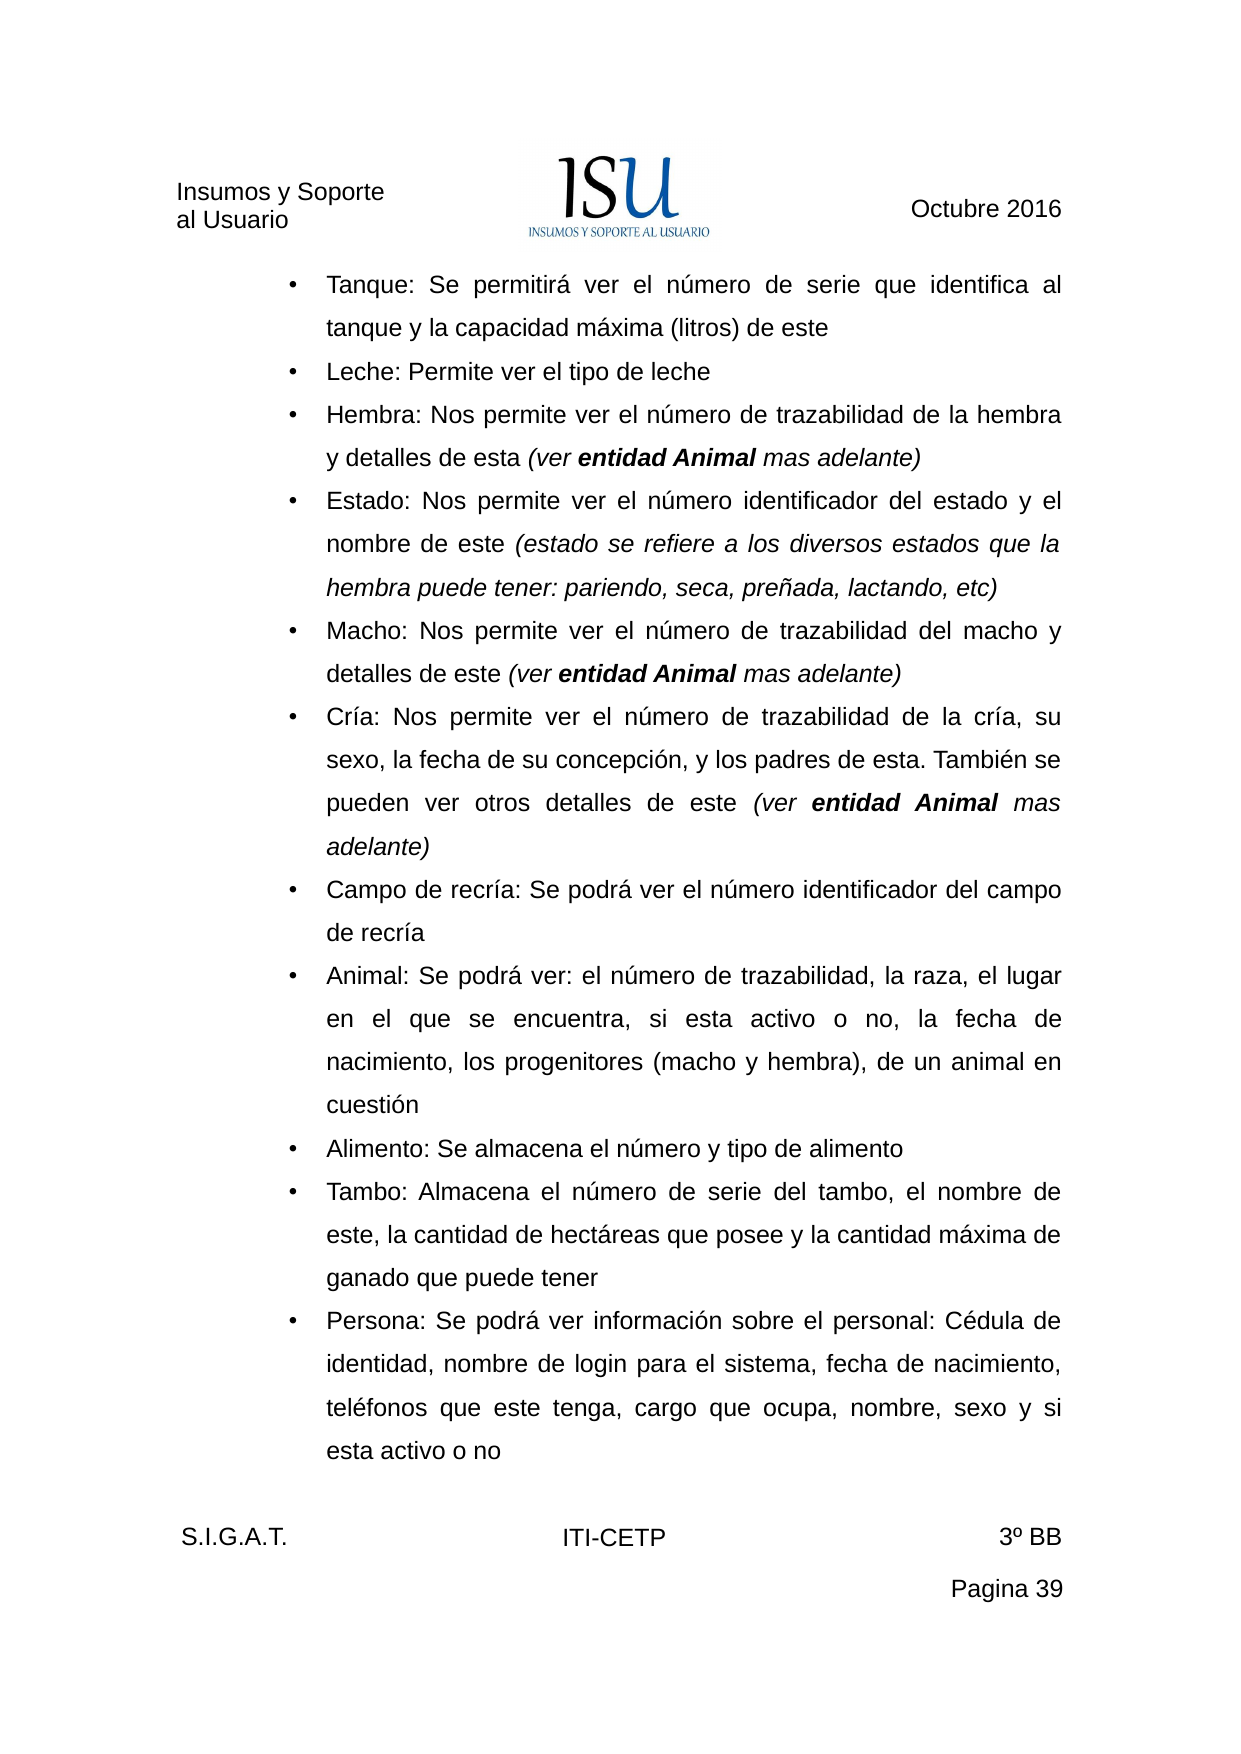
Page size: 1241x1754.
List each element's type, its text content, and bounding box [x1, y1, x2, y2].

list Cría: Nos permite ver el número de trazabilidad de la cría, su sexo, la fecha de su concepción, y los padres de esta. También se pueden ver otros detalles de este (ver entidad Animal mas adelante) [288, 702, 1063, 860]
picture [517, 138, 723, 252]
list Estado: Nos permite ver el número identificador del estado y el nombre de este (estado se refiere a los diversos estados que la hembra puede tener: pariendo, seca, preñada, lactando, etc) [288, 486, 1063, 601]
list Alimento: Se almacena el número y tipo de alimento [288, 1133, 1063, 1162]
list Tambo: Almacena el número de serie del tambo, el nombre de este, la cantidad de hectáreas que posee y la cantidad máxima de ganado que puede tener [288, 1177, 1063, 1292]
list Persona: Se podrá ver información sobre el personal: Cédula de identidad, nombre de login para el sistema, fecha de nacimiento, teléfonos que este tenga, cargo que ocupa, nombre, sexo y si esta activo o no [288, 1306, 1063, 1464]
list Macho: Nos permite ver el número de trazabilidad del macho y detalles de este (ver entidad Animal mas adelante) [288, 616, 1063, 688]
list Animal: Se podrá ver: el número de trazabilidad, la raza, el lugar en el que se encuentra, si esta activo o no, la fecha de nacimiento, los progenitores (macho y hembra), de un animal en cuestión [288, 961, 1063, 1119]
list Tanque: Se permitirá ver el número de serie que identifica al tanque y la capacidad máxima (litros) de este [288, 270, 1063, 342]
list Hembra: Nos permite ver el número de trazabilidad de la hembra y detalles de esta (ver entidad Animal mas adelante) [288, 400, 1063, 472]
list Leche: Permite ver el tipo de leche [288, 357, 1063, 385]
list Campo de recría: Se podrá ver el número identificador del campo de recría [288, 874, 1063, 947]
